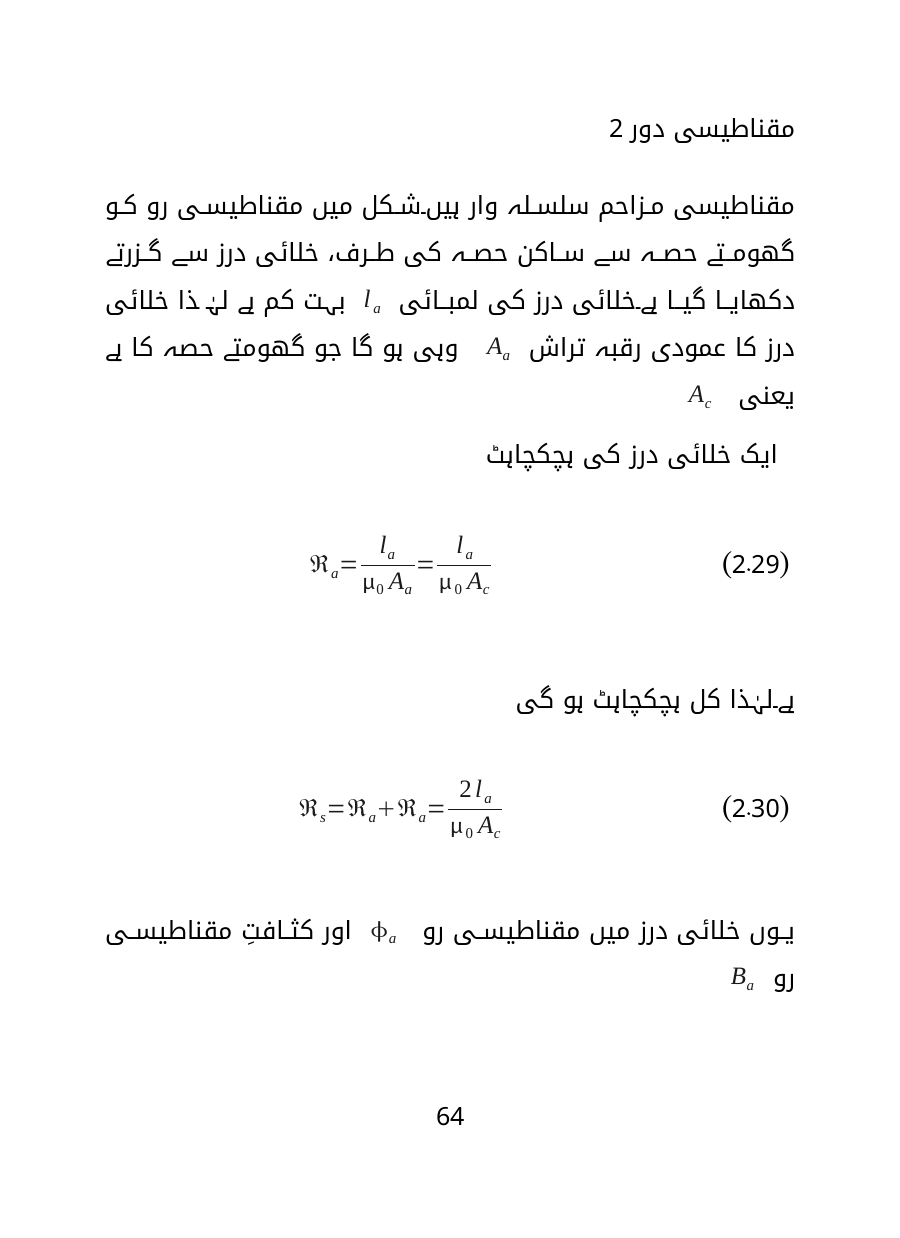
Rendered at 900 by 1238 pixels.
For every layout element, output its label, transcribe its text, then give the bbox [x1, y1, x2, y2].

table_header [105, 526, 688, 616]
text ایک خلائی درز کی ہچکچاہٹ [105, 432, 795, 479]
text اس شکل میں ایک گھومتے مشین، مثلاً موٹر، کی ایک سادہ شکل دکھائی گئی ہے۔ ایسے مشینوں میں باہر کا حصہ ساکن رہتا ہے جس جو مشین کا ساکن حصہ کہتے ہیں اور اس ساکن حصہ کے اندر اس کا ایک حصہ گھومتا ہے جسے گھومتا حصہ کہتے ہیں۔ اس مثال میں ان دونوں حصوں کا لہٰذا ان کی ہچکچاہٹ صفر ہے۔ مقناطیسی رو نکتہ دار لکیر سے ظاہر کی گئی ہے۔ یہ خلائی درز میں سے، ایک مکمل چکر کے دوران، دو مرتبہ گزرتی ہے۔ یہ دو خلائی درز ہر لہٰاذ سے ایک جیسے ہیں لہٰذا ان دونوں خلائی درز کی ہچکچاہٹ بھی برابر ہو گی۔مزید یہ کہ ان خلائی درز کی مقناطیسی مزاحم سلسلہ وار ہیں۔شکل میں مقناطیسی رو کو گھومتے حصہ سے ساکن حصہ کی طرف، خلائی درز سے گزرتے دکھایا گیا ہے۔خلائی درز کی لمبائیبہت کم ہے لہٰذا خلائی درز کا عمودی رقبہ تراش وہی ہو گا جو گھومتے حصہ کا ہے یعنی [105, 182, 795, 419]
text ہے۔لہٰذا کل ہچکچاہٹ ہو گی [105, 676, 795, 723]
table_header (2.30) [688, 770, 795, 861]
table_header (2.29) [688, 526, 795, 616]
text یوں خلائی درز میں مقناطیسی رو اور کثافتِ مقناطیسی رو [105, 907, 795, 1002]
table_header [105, 770, 688, 861]
